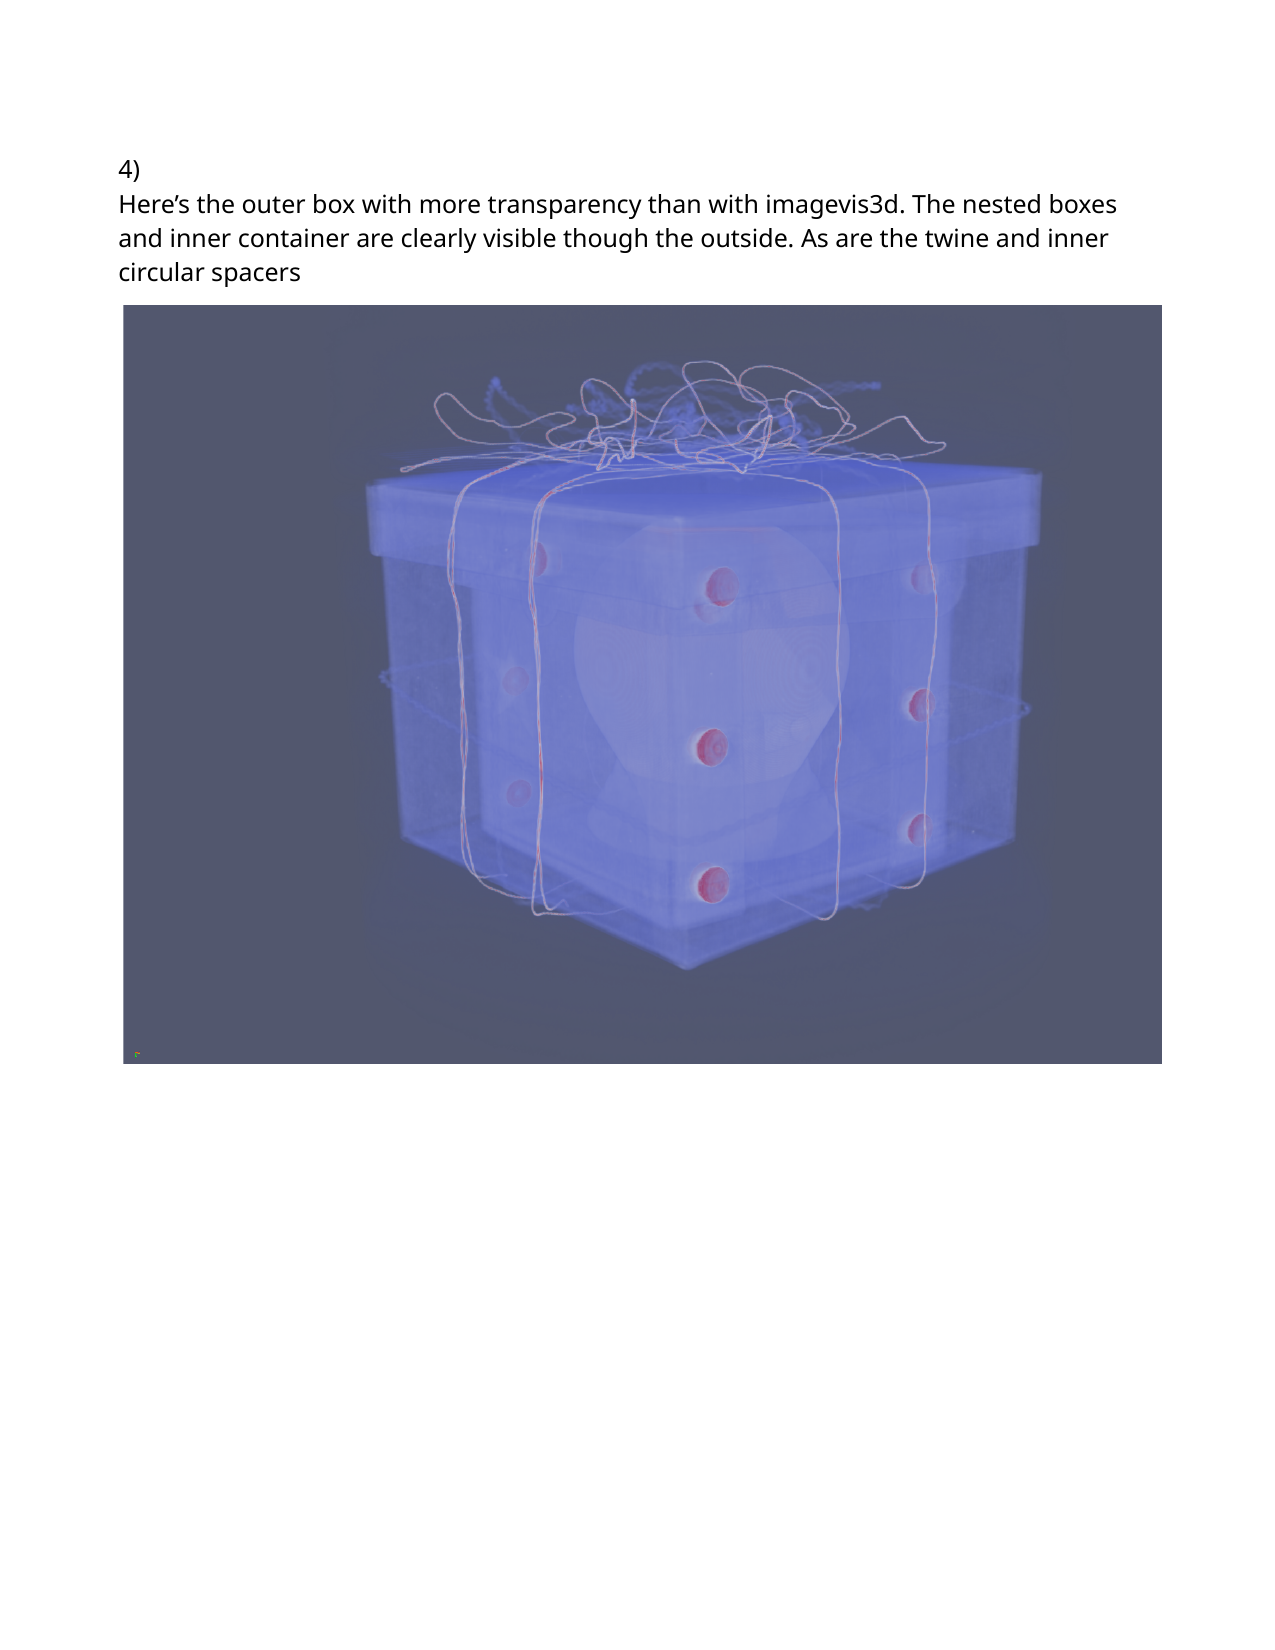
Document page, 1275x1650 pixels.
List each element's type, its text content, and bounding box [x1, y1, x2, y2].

text 4) [118, 152, 1157, 186]
text Here’s the outer box with more transparency than with imagevis3d. The nested boxes and inner container are clearly visible though the outside. As are the twine and inner circular spacers [118, 186, 1157, 288]
picture [123, 305, 1162, 1064]
